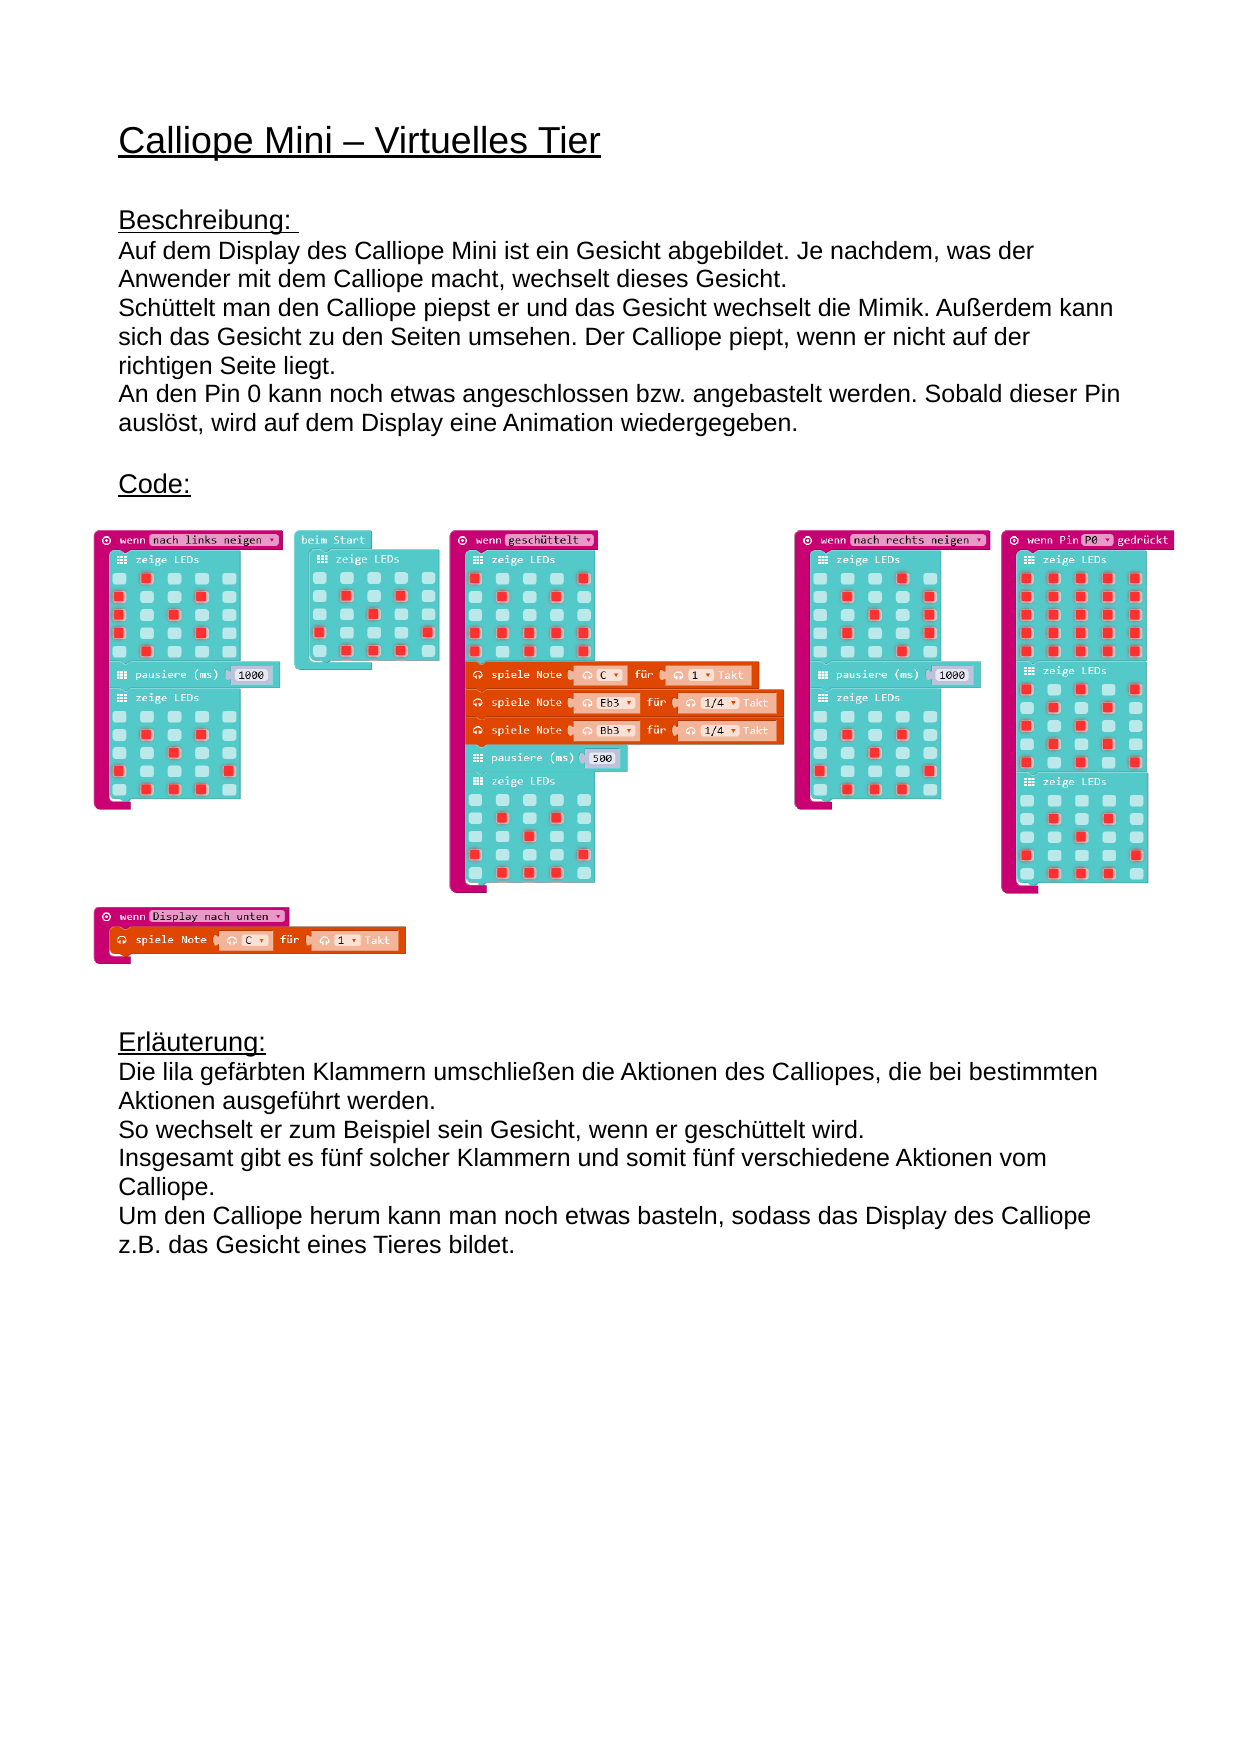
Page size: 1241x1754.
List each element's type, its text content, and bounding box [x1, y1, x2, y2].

picture [93, 530, 1175, 964]
text Insgesamt gibt es fünf solcher Klammern und somit fünf verschiedene Aktionen vom Calliope. [118, 1143, 1122, 1201]
text Code: [118, 468, 1122, 499]
text So wechselt er zum Beispiel sein Gesicht, wenn er geschüttelt wird. [118, 1115, 1122, 1143]
text Calliope Mini – Virtuelles Tier [118, 118, 1122, 161]
text Um den Calliope herum kann man noch etwas basteln, sodass das Display des Calliope z.B. das Gesicht eines Tieres bildet. [118, 1201, 1122, 1258]
text Schüttelt man den Calliope piepst er und das Gesicht wechselt die Mimik. Außerdem kann sich das Gesicht zu den Seiten umsehen. Der Calliope piept, wenn er nicht auf der richtigen Seite liegt. [118, 293, 1122, 379]
text Erläuterung: [118, 1026, 1122, 1057]
text Die lila gefärbten Klammern umschließen die Aktionen des Calliopes, die bei bestimmten Aktionen ausgeführt werden. [118, 1057, 1122, 1115]
text An den Pin 0 kann noch etwas angeschlossen bzw. angebastelt werden. Sobald dieser Pin auslöst, wird auf dem Display eine Animation wiedergegeben. [118, 379, 1122, 437]
text Beschreibung: [118, 204, 1122, 236]
text Auf dem Display des Calliope Mini ist ein Gesicht abgebildet. Je nachdem, was der Anwender mit dem Calliope macht, wechselt dieses Gesicht. [118, 236, 1122, 293]
